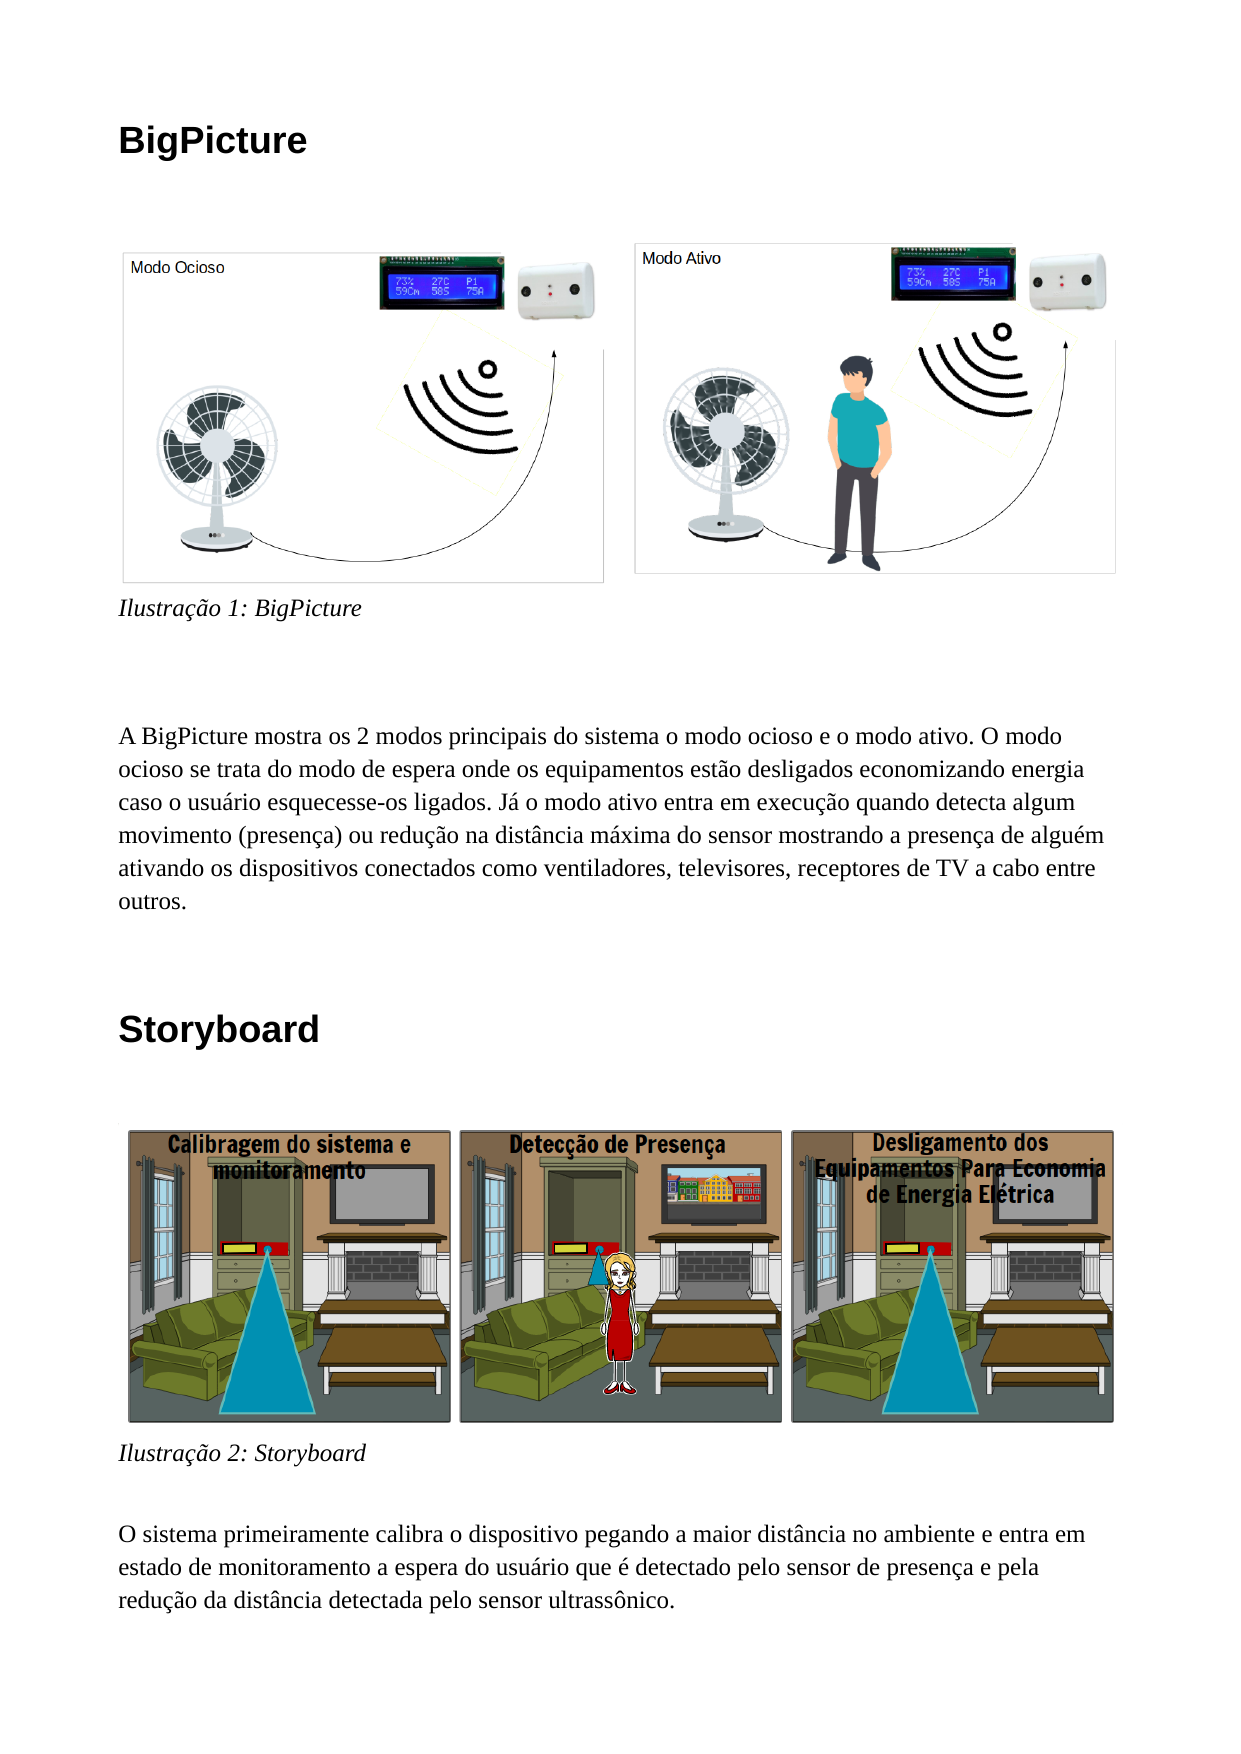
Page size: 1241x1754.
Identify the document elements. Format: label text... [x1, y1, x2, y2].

subtitle BigPicture [118, 118, 1122, 162]
text O sistema primeiramente calibra o dispositivo pegando a maior distância no ambiente e entra em estado de monitoramento a espera do usuário que é detectado pelo sensor de presença e pela redução da distância detectada pelo sensor ultrassônico. [118, 1519, 1122, 1614]
picture [118, 234, 1123, 588]
text A BigPicture mostra os 2 modos principais do sistema o modo ocioso e o modo ativo. O modo ocioso se trata do modo de espera onde os equipamentos estão desligados economizando energia caso o usuário esquecesse-os ligados. Já o modo ativo entra em execução quando detecta algum movimento (presença) ou redução na distância máxima do sensor mostrando a presença de alguém ativando os dispositivos conectados como ventiladores, televisores, receptores de TV a cabo entre outros. [118, 721, 1122, 915]
subtitle Storyboard [118, 1006, 1122, 1050]
picture [118, 1122, 1123, 1434]
text Ilustração 1: BigPicture [118, 588, 1122, 622]
text Ilustração 2: Storyboard [118, 1434, 1122, 1467]
